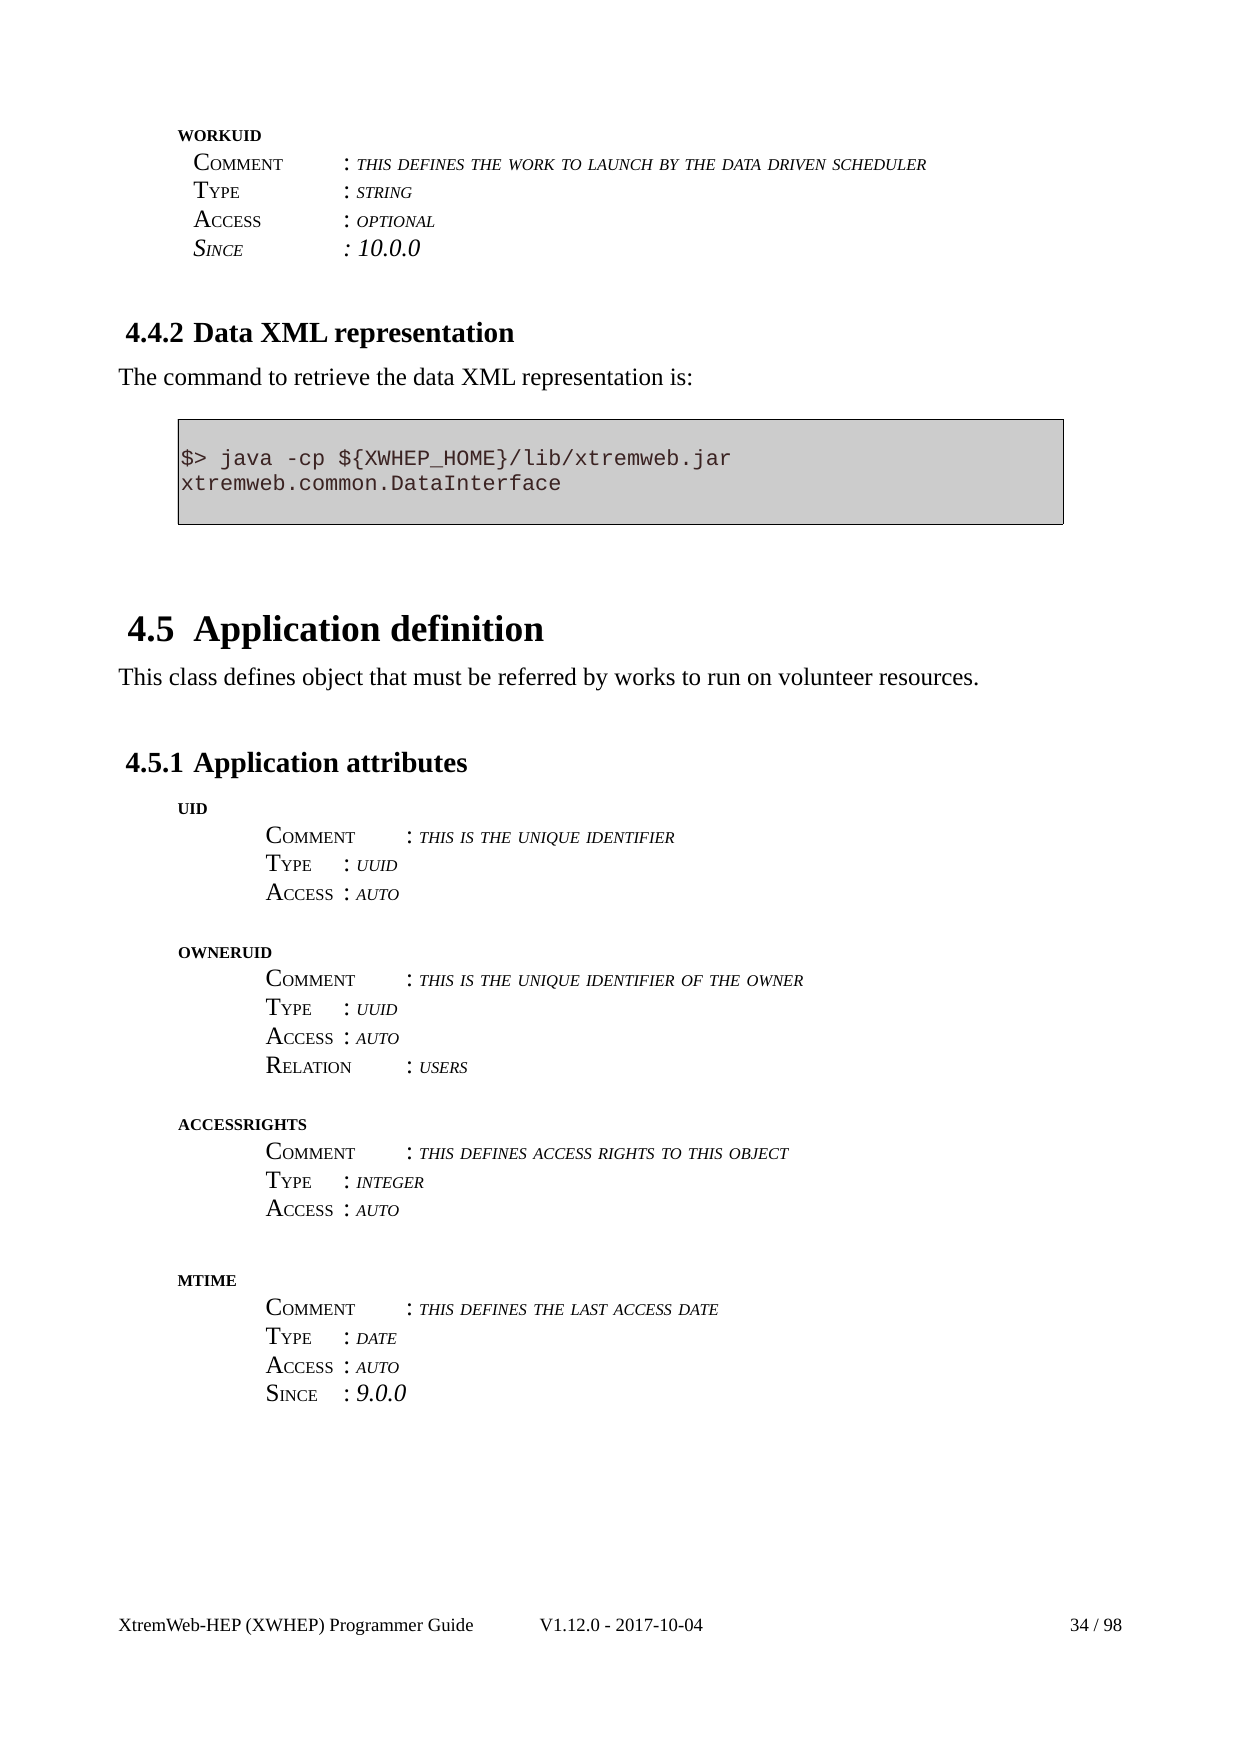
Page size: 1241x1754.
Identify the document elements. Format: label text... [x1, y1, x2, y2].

text Comment : this defines access rights to this object [265, 1136, 1122, 1165]
text mtime [177, 1263, 1122, 1292]
text Type : integer [265, 1165, 1122, 1193]
text Access : optional [177, 204, 1122, 233]
subtitle Application definition [118, 607, 1122, 650]
text This class defines object that must be referred by works to run on volunteer resources. [118, 662, 1122, 691]
text Type : date [265, 1321, 1122, 1350]
text Comment : this defines the work to launch by the data driven scheduler [177, 147, 1122, 176]
text Access : auto [265, 1021, 1122, 1050]
text Relation : users [265, 1050, 1122, 1078]
text Type : string [177, 176, 1122, 204]
text The command to retrieve the data XML representation is: [118, 362, 1122, 390]
text $> java -cp ${XWHEP_HOME}/lib/xtremweb.jar xtremweb.common.DataInterface [179, 444, 1063, 493]
text Access : auto [265, 877, 1122, 906]
text Type : uuid [265, 992, 1122, 1021]
text Since : 9.0.0 [265, 1378, 1122, 1407]
text Since : 10.0.0 [177, 233, 1122, 262]
subtitle Data XML representation [118, 316, 1122, 349]
text uid [177, 791, 1122, 820]
subtitle Application attributes [118, 745, 1122, 778]
text owneruid [178, 935, 1122, 963]
text Type : uuid [265, 848, 1122, 877]
text Access : auto [265, 1193, 1122, 1222]
text Comment : this is the unique identifier [265, 820, 1122, 848]
text Comment : this is the unique identifier of the owner [265, 963, 1122, 992]
text Access : auto [265, 1350, 1122, 1378]
text workuid [177, 118, 1122, 147]
text Comment : this defines the last access date [265, 1292, 1122, 1321]
text accessrights [178, 1107, 1122, 1136]
